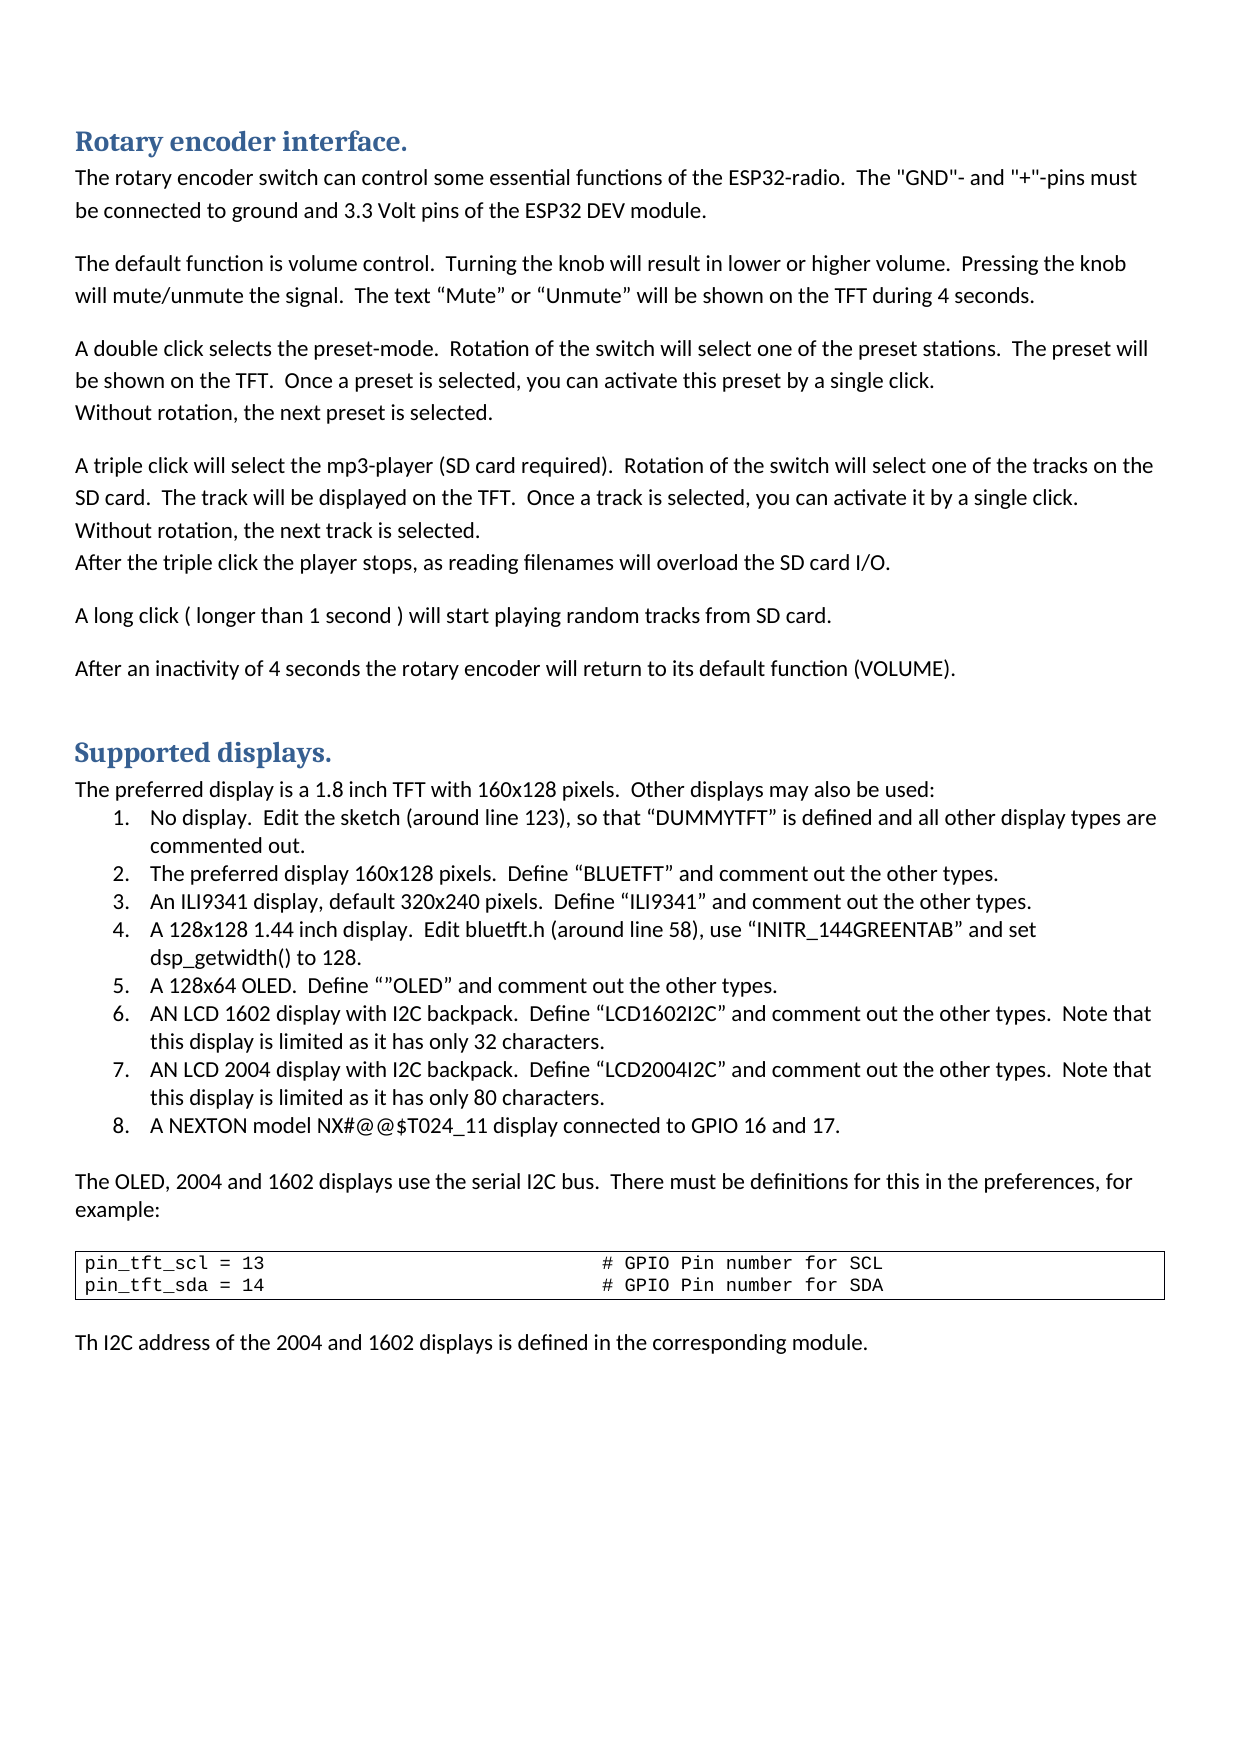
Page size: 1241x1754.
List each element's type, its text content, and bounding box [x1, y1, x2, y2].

text The default function is volume control. Turning the knob will result in lower or higher volume. Pressing the knob will mute/unmute the signal. The text “Mute” or “Unmute” will be shown on the TFT during 4 seconds. [75, 249, 1165, 309]
text pin_tft_scl = 13 # GPIO Pin number for SCL [76, 1252, 1164, 1272]
list The preferred display 160x128 pixels. Define “BLUETFT” and comment out the other types. [112, 859, 1165, 887]
text The preferred display is a 1.8 inch TFT with 160x128 pixels. Other displays may also be used: [75, 775, 1165, 803]
text A triple click will select the mp3-player (SD card required). Rotation of the switch will select one of the tracks on the SD card. The track will be displayed on the TFT. Once a track is selected, you can activate it by a single click. Without rotation, the next track is selected. After the triple click the player stops, as reading filenames will overload the SD card I/O. [75, 451, 1165, 576]
subtitle Supported displays. [75, 736, 1165, 770]
list An ILI9341 display, default 320x240 pixels. Define “ILI9341” and comment out the other types. [112, 887, 1165, 915]
text A long click ( longer than 1 second ) will start playing random tracks from SD card. [75, 601, 1165, 629]
list A 128x64 OLED. Define “”OLED” and comment out the other types. [112, 971, 1165, 999]
list A 128x128 1.44 inch display. Edit bluetft.h (around line 58), use “INITR_144GREENTAB” and set dsp_getwidth() to 128. [112, 915, 1165, 971]
list AN LCD 2004 display with I2C backpack. Define “LCD2004I2C” and comment out the other types. Note that this display is limited as it has only 80 characters. [112, 1055, 1165, 1111]
text pin_tft_sda = 14 # GPIO Pin number for SDA [76, 1272, 1164, 1299]
text The OLED, 2004 and 1602 displays use the serial I2C bus. There must be definitions for this in the preferences, for example: [75, 1167, 1165, 1223]
text The rotary encoder switch can control some essential functions of the ESP32-radio. The "GND"- and "+"-pins must be connected to ground and 3.3 Volt pins of the ESP32 DEV module. [75, 163, 1165, 224]
text Th I2C address of the 2004 and 1602 displays is defined in the corresponding module. [75, 1328, 1165, 1384]
subtitle Rotary encoder interface. [75, 125, 1165, 158]
list AN LCD 1602 display with I2C backpack. Define “LCD1602I2C” and comment out the other types. Note that this display is limited as it has only 32 characters. [112, 999, 1165, 1055]
list A NEXTON model NX#@@$T024_11 display connected to GPIO 16 and 17. [112, 1111, 1165, 1139]
list No display. Edit the sketch (around line 123), so that “DUMMYTFT” is defined and all other display types are commented out. [112, 803, 1165, 859]
text A double click selects the preset-mode. Rotation of the switch will select one of the preset stations. The preset will be shown on the TFT. Once a preset is selected, you can activate this preset by a single click. Without rotation, the next preset is selected. [75, 334, 1165, 426]
text After an inactivity of 4 seconds the rotary encoder will return to its default function (VOLUME). [75, 654, 1165, 682]
